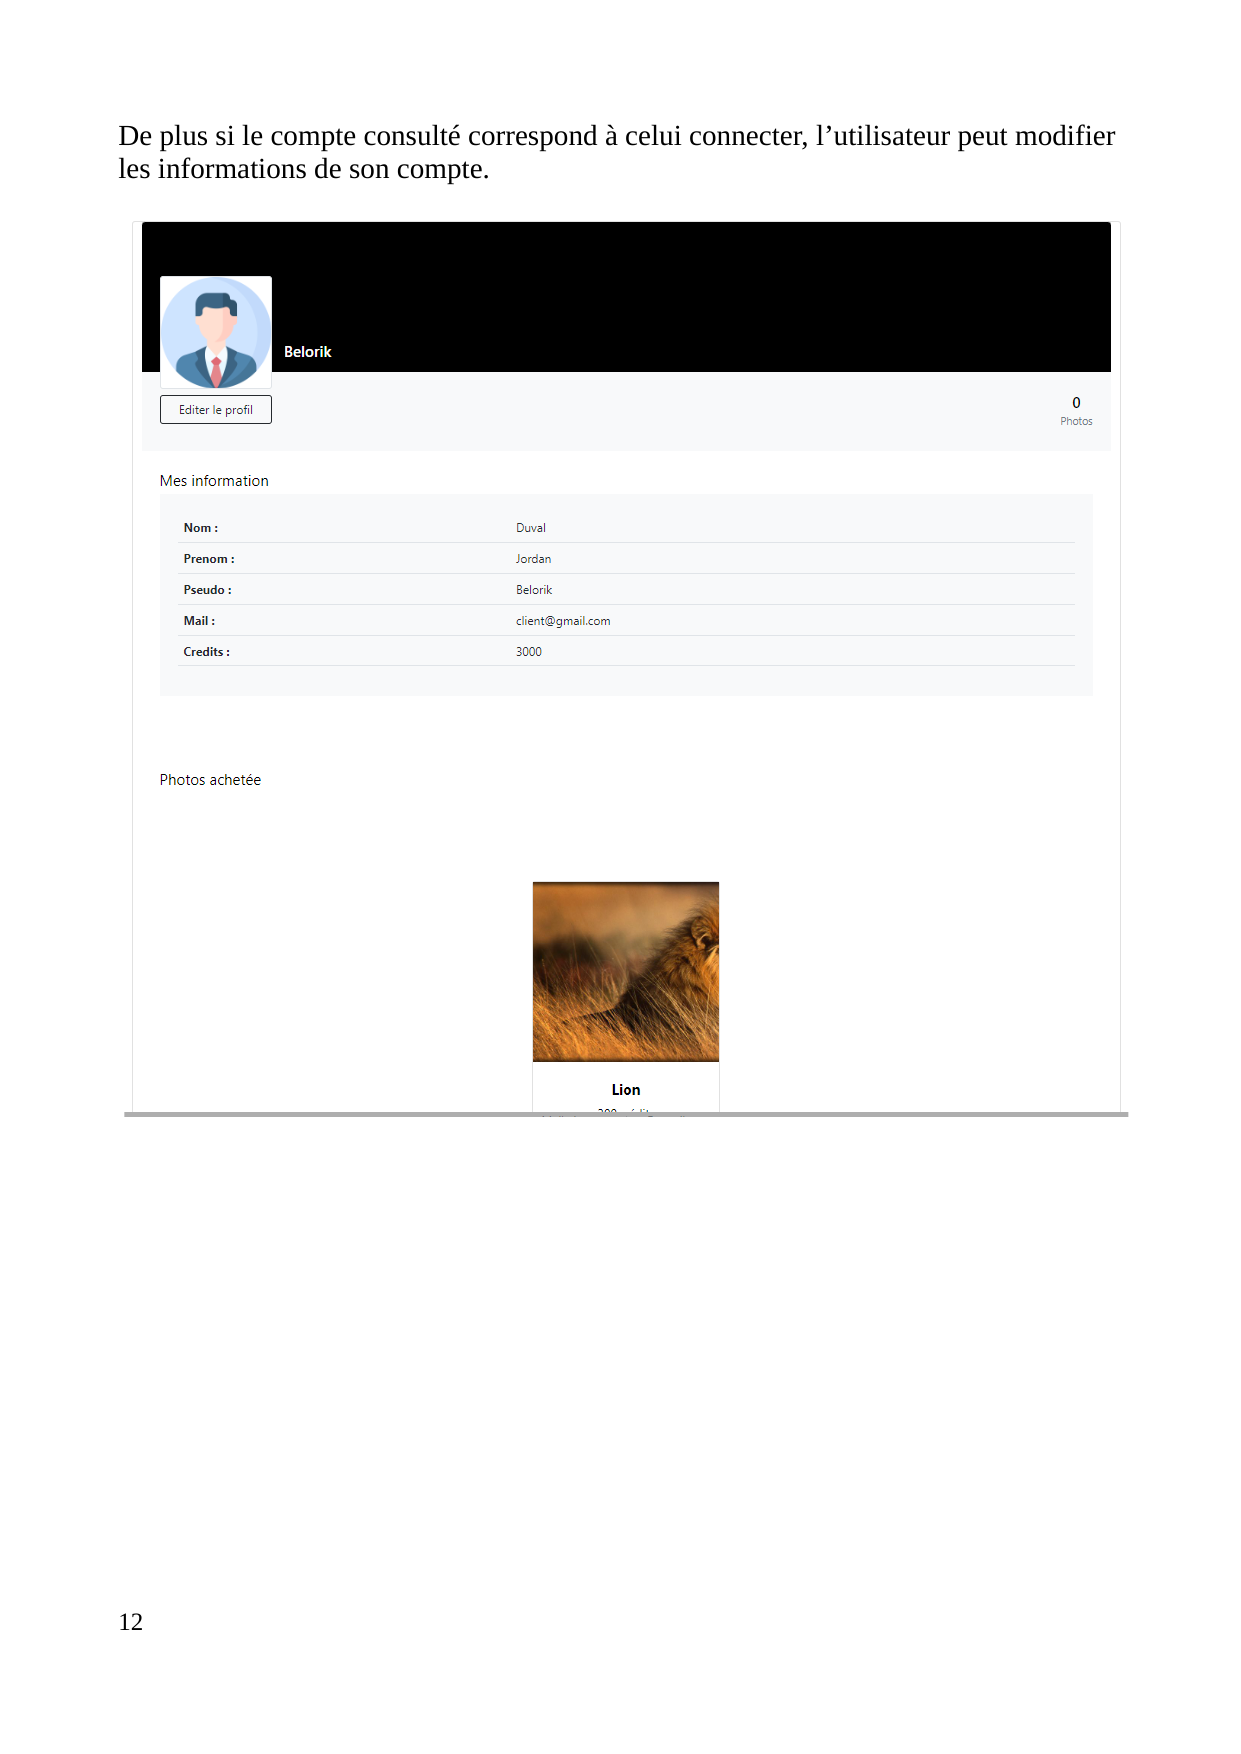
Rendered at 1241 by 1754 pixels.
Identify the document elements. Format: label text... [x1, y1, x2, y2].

picture [124, 212, 1129, 1117]
text De plus si le compte consulté correspond à celui connecter, l’utilisateur peut modifier les informations de son compte. [118, 118, 1122, 185]
